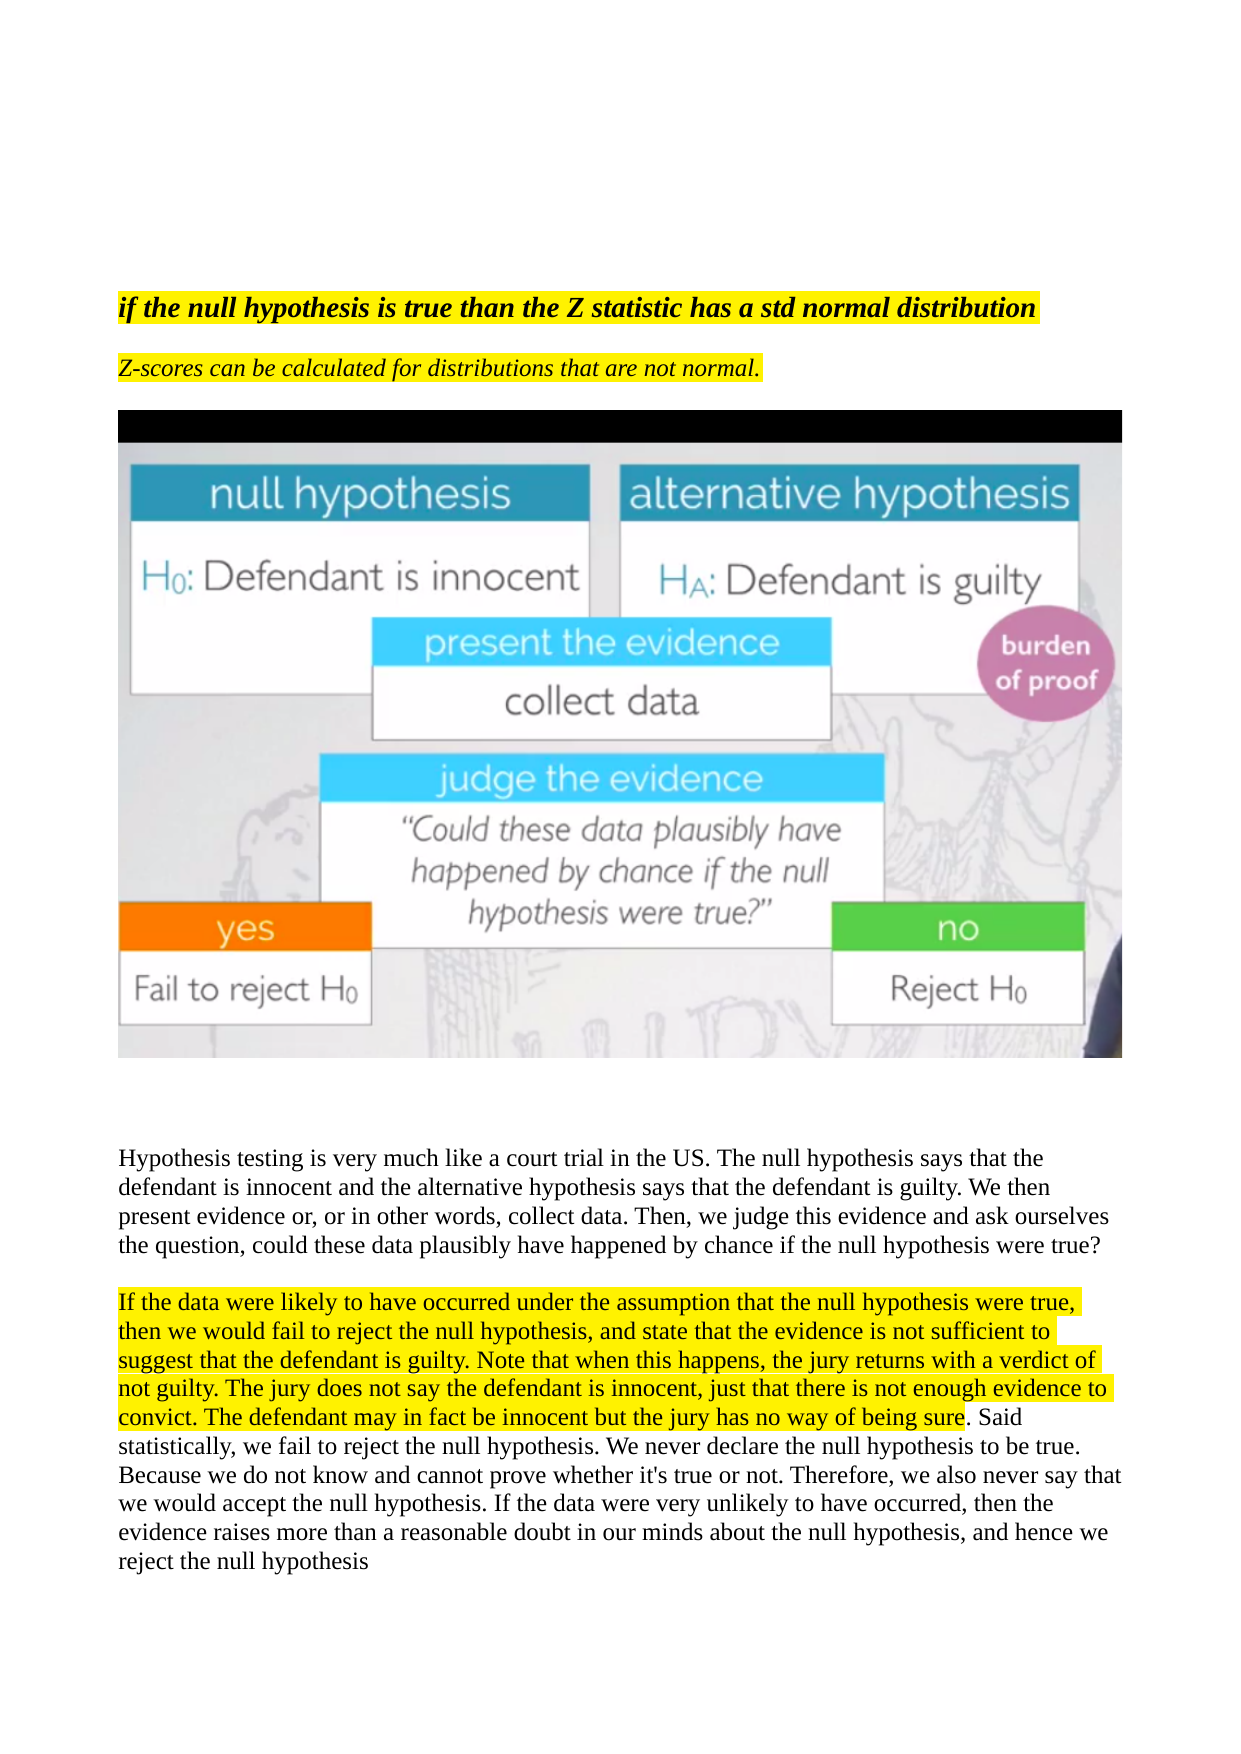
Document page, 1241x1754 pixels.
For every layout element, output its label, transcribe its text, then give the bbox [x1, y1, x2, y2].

text if the null hypothesis is true than the Z statistic has a std normal distribution [118, 291, 1122, 324]
picture [118, 410, 1123, 1058]
text Hypothesis testing is very much like a court trial in the US. The null hypothesis says that the defendant is innocent and the alternative hypothesis says that the defendant is guilty. We then present evidence or, or in other words, collect data. Then, we judge this evidence and ask ourselves the question, could these data plausibly have happened by chance if the null hypothesis were true? [118, 1143, 1122, 1258]
text Z-scores can be calculated for distributions that are not normal. [118, 353, 1122, 382]
text If the data were likely to have occurred under the assumption that the null hypothesis were true, then we would fail to reject the null hypothesis, and state that the evidence is not sufficient to suggest that the defendant is guilty. Note that when this happens, the jury returns with a verdict of not guilty. The jury does not say the defendant is innocent, just that there is not enough evidence to convict. The defendant may in fact be innocent but the jury has no way of being sure. Said statistically, we fail to reject the null hypothesis. We never declare the null hypothesis to be true. Because we do not know and cannot prove whether it's true or not. Therefore, we also never say that we would accept the null hypothesis. If the data were very unlikely to have occurred, then the evidence raises more than a reasonable doubt in our minds about the null hypothesis, and hence we reject the null hypothesis [118, 1287, 1122, 1575]
